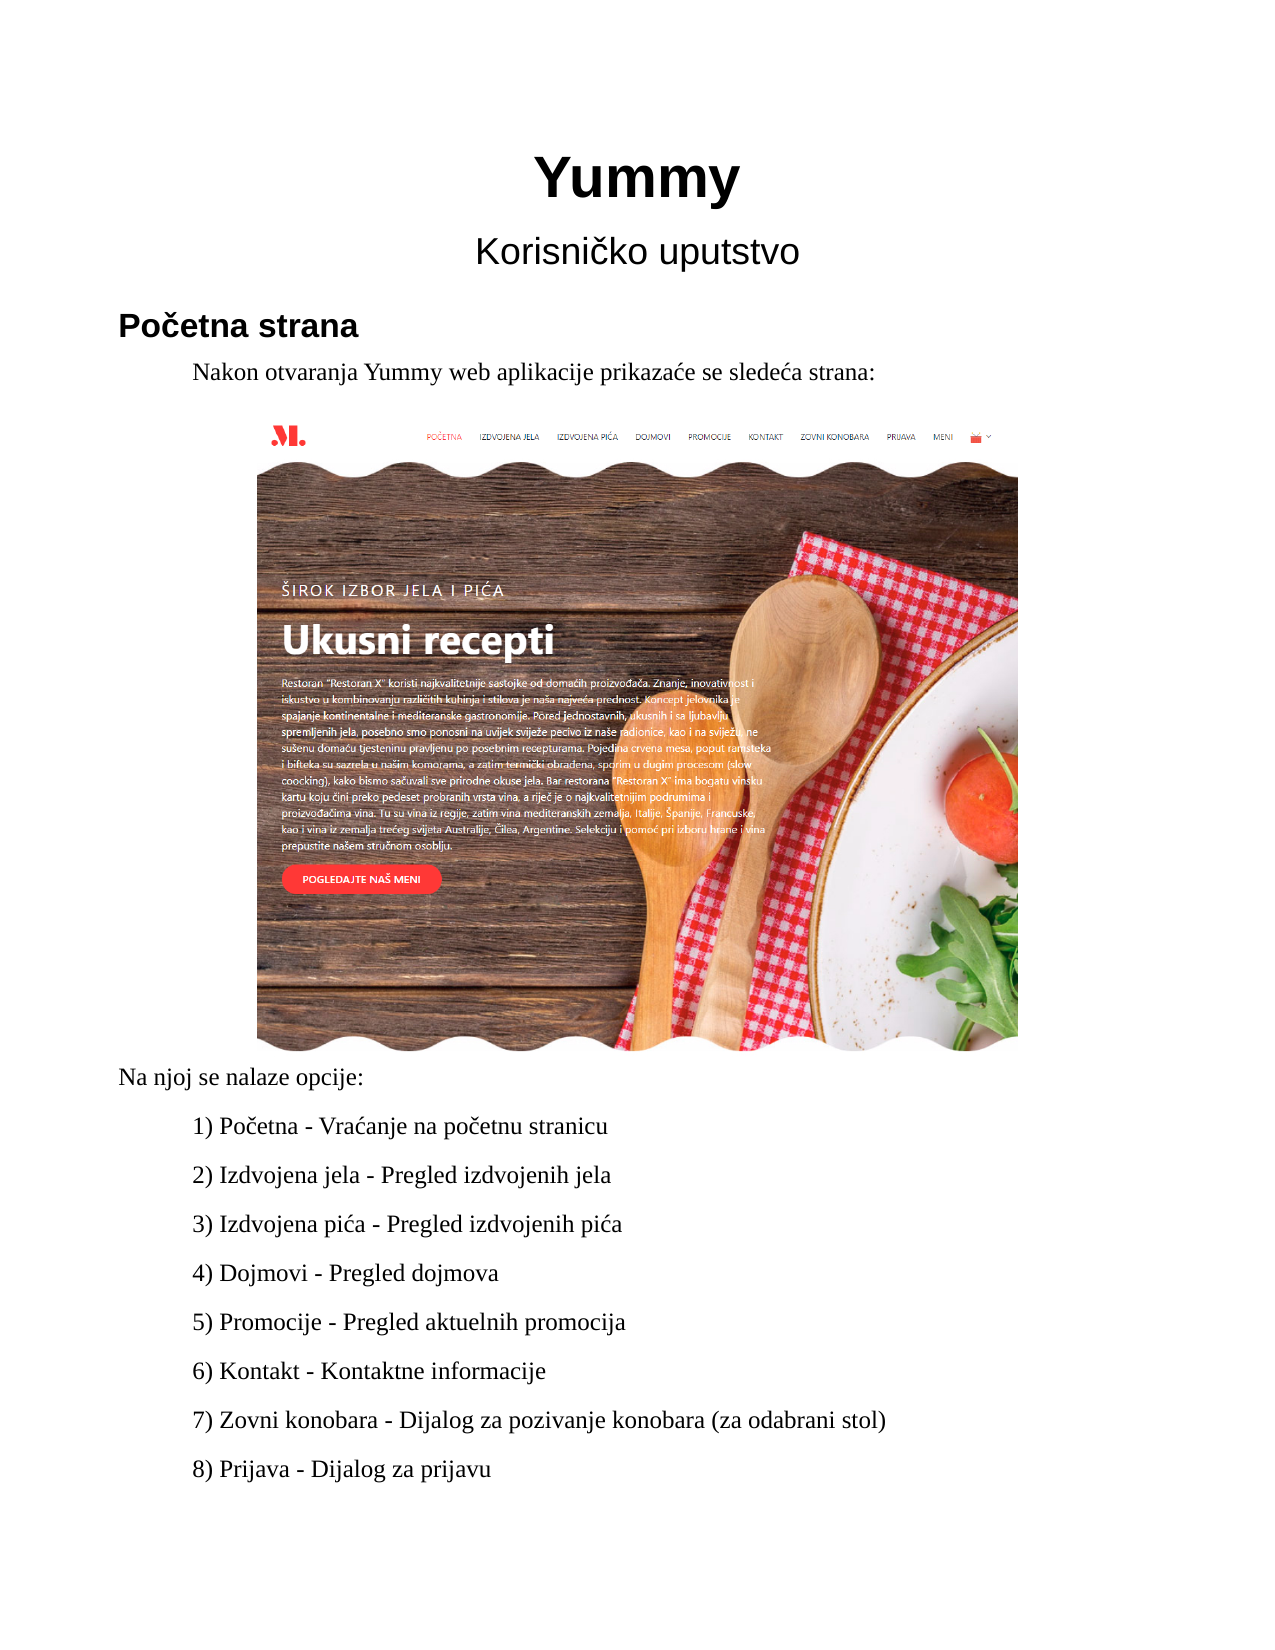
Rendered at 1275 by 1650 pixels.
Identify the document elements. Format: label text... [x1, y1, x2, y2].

subtitle Korisničko uputstvo [118, 229, 1157, 272]
text 6) Kontakt - Kontaktne informacije [118, 1356, 1157, 1385]
title Yummy [118, 143, 1157, 210]
text Na njoj se nalaze opcije: [118, 406, 1157, 1091]
text 5) Promocije - Pregled aktuelnih promocija [118, 1307, 1157, 1336]
text 8) Prijava - Dijalog za prijavu [118, 1454, 1157, 1483]
text 1) Početna - Vraćanje na početnu stranicu [118, 1111, 1157, 1140]
text 7) Zovni konobara - Dijalog za pozivanje konobara (za odabrani stol) [118, 1405, 1157, 1434]
text 4) Dojmovi - Pregled dojmova [118, 1258, 1157, 1287]
picture [257, 417, 1018, 1057]
subtitle Početna strana [118, 305, 1157, 344]
text 3) Izdvojena pića - Pregled izdvojenih pića [118, 1209, 1157, 1238]
text Nakon otvaranja Yummy web aplikacije prikazaće se sledeća strana: [118, 357, 1157, 385]
text 2) Izdvojena jela - Pregled izdvojenih jela [118, 1160, 1157, 1189]
